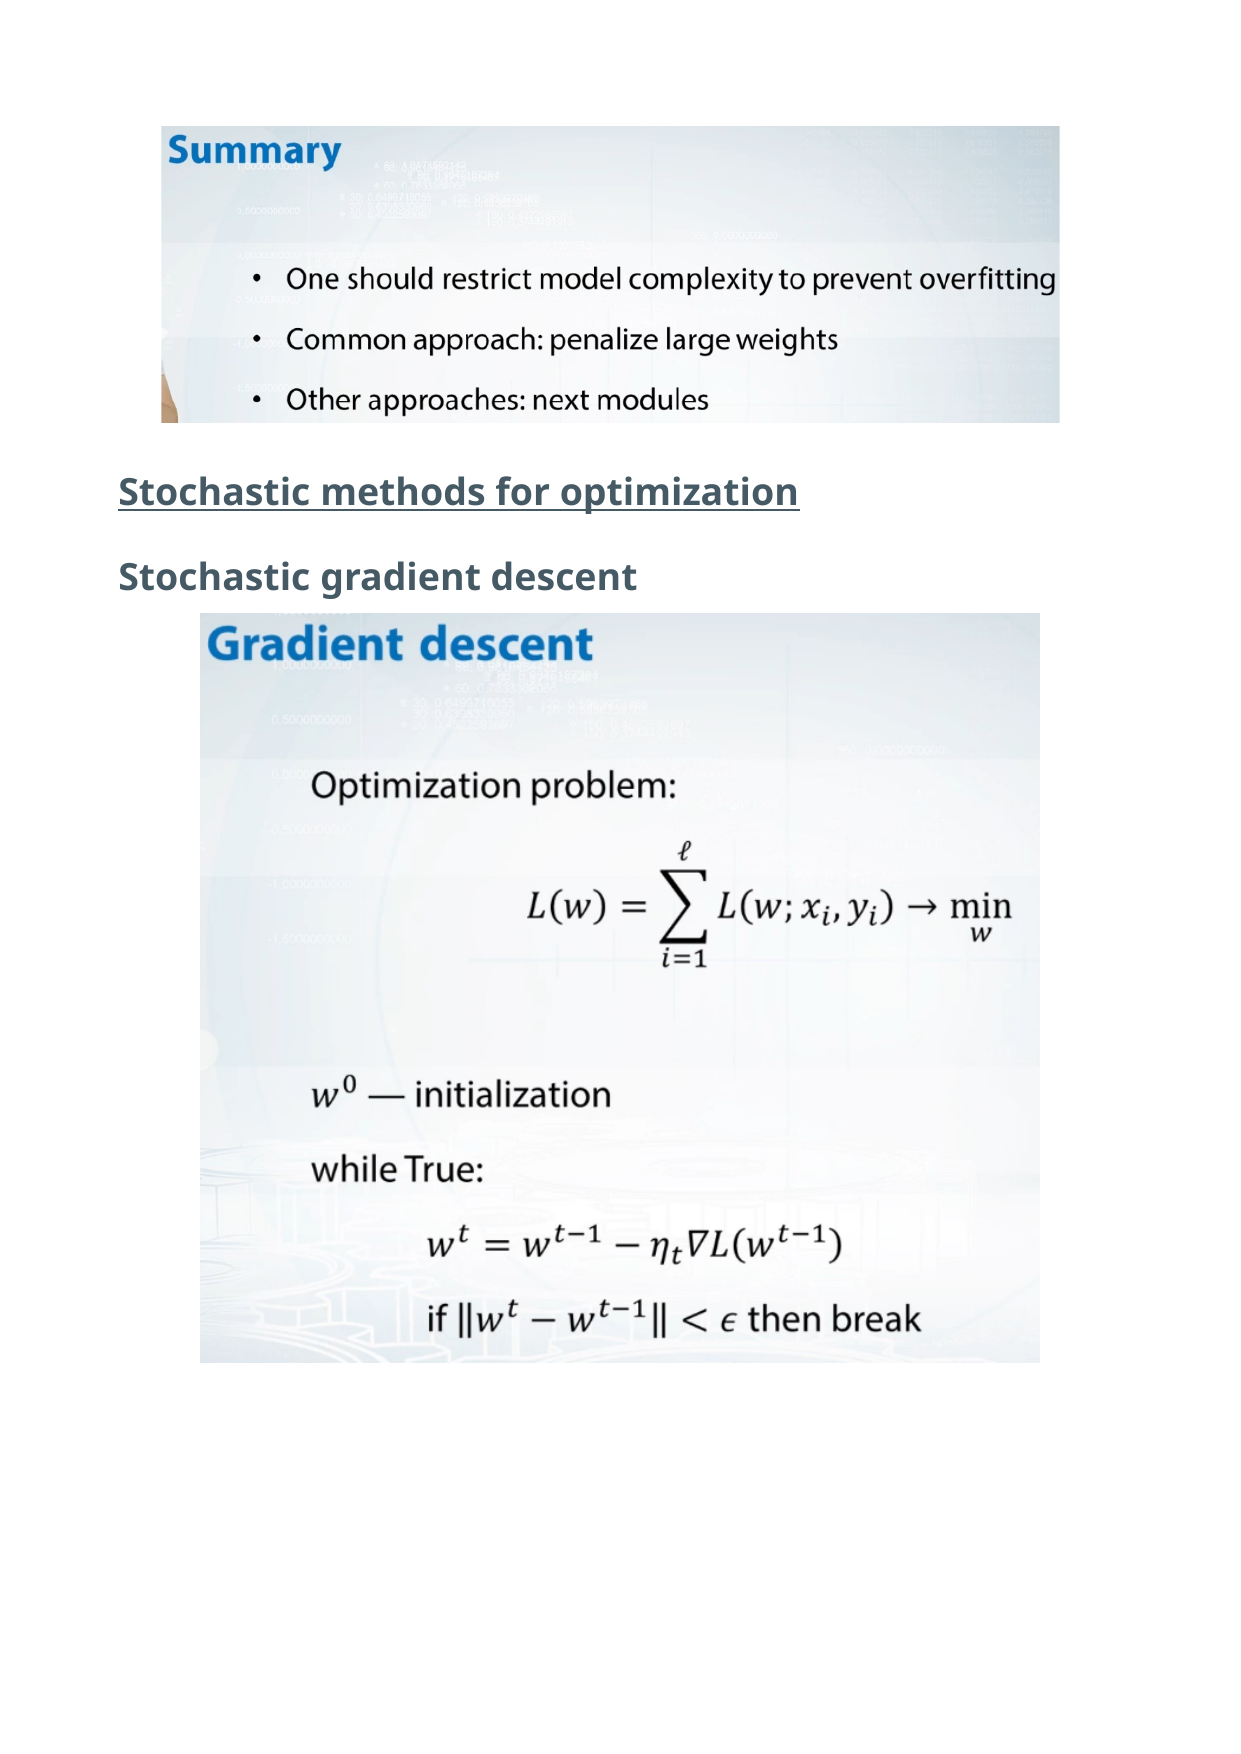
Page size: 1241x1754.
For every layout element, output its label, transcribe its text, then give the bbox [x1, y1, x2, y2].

picture [200, 613, 1040, 1363]
picture [161, 126, 1060, 423]
subtitle Stochastic methods for optimization [118, 466, 1122, 517]
subtitle Stochastic gradient descent [118, 550, 1122, 601]
